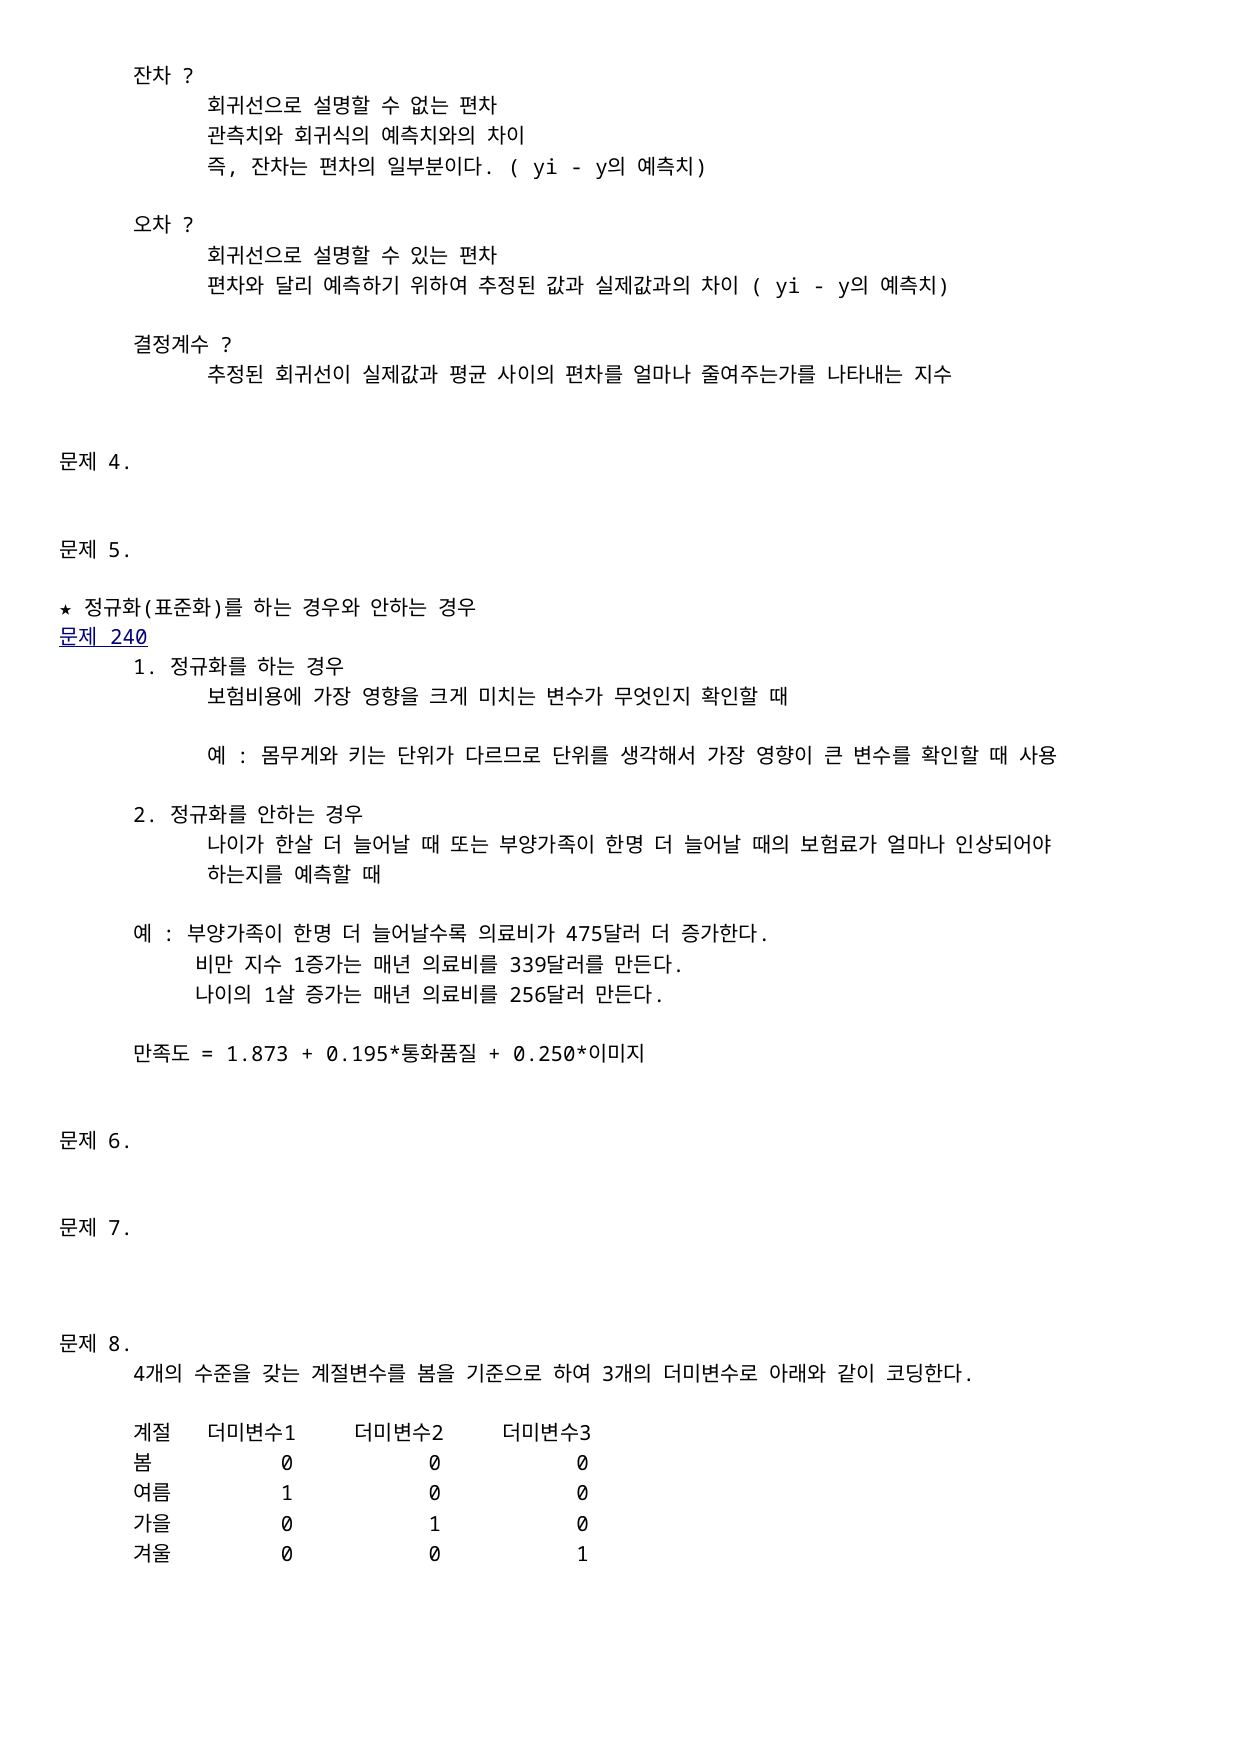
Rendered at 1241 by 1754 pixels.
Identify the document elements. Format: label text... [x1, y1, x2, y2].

text 하는지를 예측할 때 [59, 859, 1181, 889]
text 1. 정규화를 하는 경우 [59, 650, 1181, 681]
text 즉, 잔차는 편차의 일부분이다. ( yi - y의 예측치) [59, 150, 1181, 180]
text 나이가 한살 더 늘어날 때 또는 부양가족이 한명 더 늘어날 때의 보험료가 얼마나 인상되어야 [59, 828, 1181, 859]
text 회귀선으로 설명할 수 없는 편차 [59, 89, 1181, 120]
text 추정된 회귀선이 실제값과 평균 사이의 편차를 얼마나 줄여주는가를 나타내는 지수 [59, 358, 1181, 389]
text 봄 0 0 0 [59, 1446, 1181, 1477]
text 만족도 = 1.873 + 0.195*통화품질 + 0.250*이미지 [59, 1037, 1181, 1067]
text 문제 5. [59, 533, 1181, 563]
text 결정계수 ? [59, 328, 1181, 358]
text 겨울 0 0 1 [59, 1537, 1181, 1567]
text 보험비용에 가장 영향을 크게 미치는 변수가 무엇인지 확인할 때 [59, 681, 1181, 711]
text 문제 240 [59, 622, 1181, 650]
text 예 : 부양가족이 한명 더 늘어날수록 의료비가 475달러 더 증가한다. [59, 917, 1181, 948]
text ★ 정규화(표준화)를 하는 경우와 안하는 경우 [59, 592, 1181, 622]
text 오차 ? [59, 209, 1181, 239]
text 가을 0 1 0 [59, 1507, 1181, 1537]
text 나이의 1살 증가는 매년 의료비를 256달러 만든다. [59, 978, 1181, 1008]
text 문제 8. [59, 1327, 1181, 1357]
text 회귀선으로 설명할 수 있는 편차 [59, 239, 1181, 269]
text 비만 지수 1증가는 매년 의료비를 339달러를 만든다. [59, 948, 1181, 978]
text 계절 더미변수1 더미변수2 더미변수3 [59, 1416, 1181, 1446]
text 4개의 수준을 갖는 계절변수를 봄을 기준으로 하여 3개의 더미변수로 아래와 같이 코딩한다. [59, 1357, 1181, 1387]
text 문제 4. [59, 446, 1181, 476]
text 예 : 몸무게와 키는 단위가 다르므로 단위를 생각해서 가장 영향이 큰 변수를 확인할 때 사용 [59, 739, 1181, 770]
text 문제 7. [59, 1211, 1181, 1242]
text 여름 1 0 0 [59, 1477, 1181, 1507]
text 2. 정규화를 안하는 경우 [59, 798, 1181, 828]
text 문제 6. [59, 1124, 1181, 1154]
text 관측치와 회귀식의 예측치와의 차이 [59, 120, 1181, 150]
text 잔차 ? [59, 59, 1181, 89]
text 편차와 달리 예측하기 위하여 추정된 값과 실제값과의 차이 ( yi - y의 예측치) [59, 269, 1181, 300]
